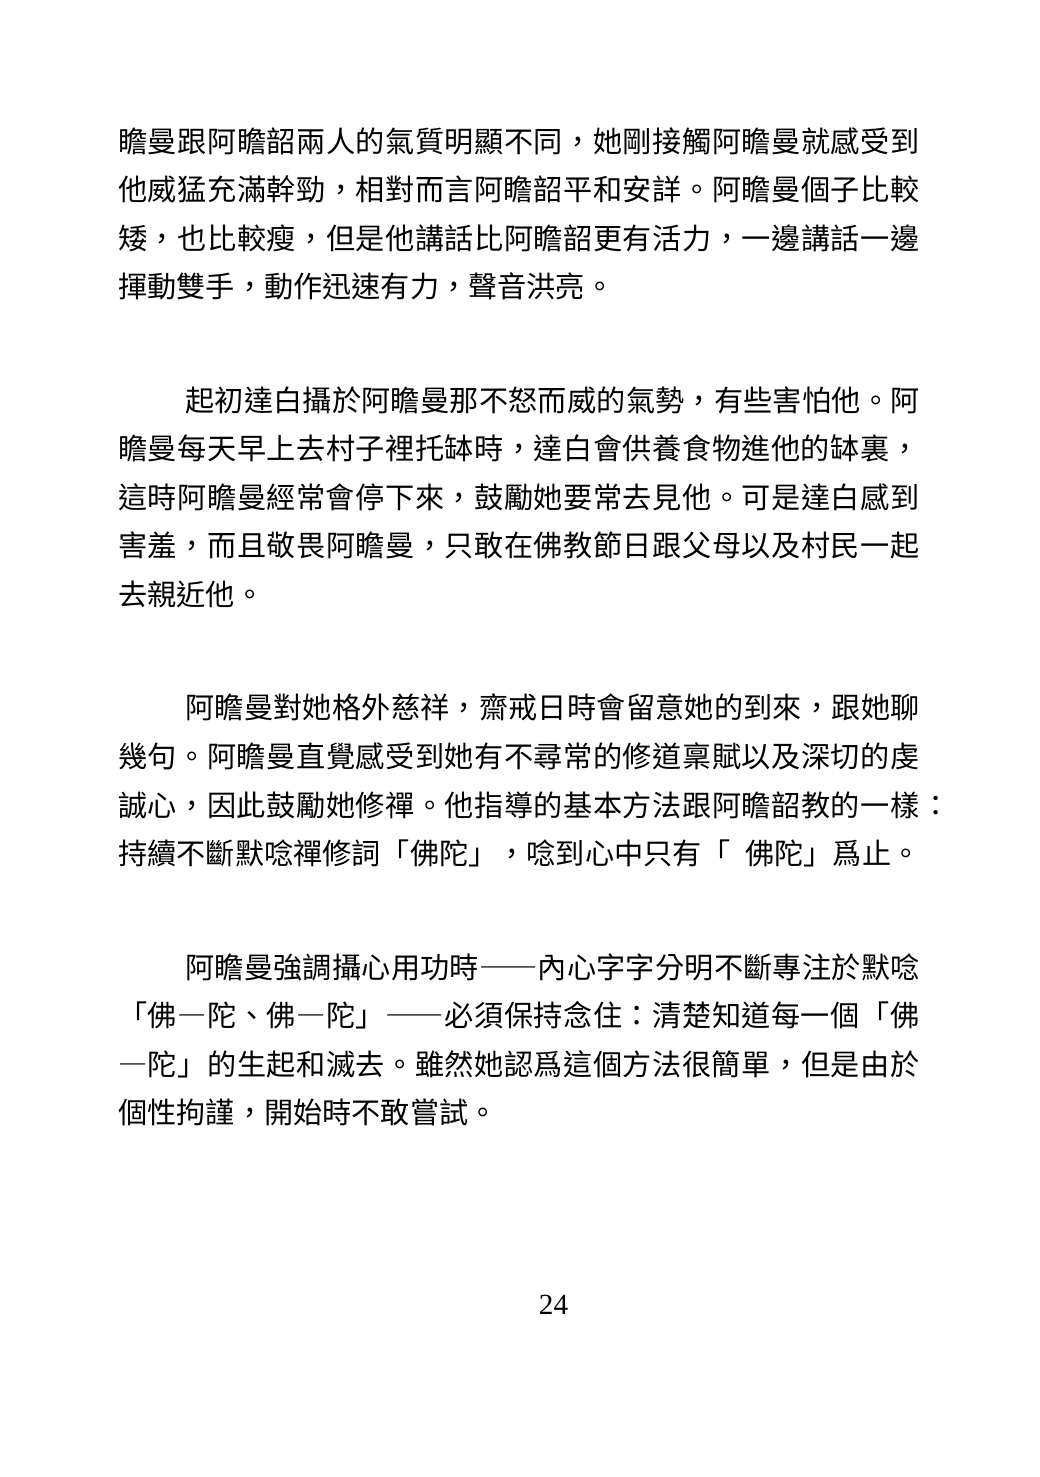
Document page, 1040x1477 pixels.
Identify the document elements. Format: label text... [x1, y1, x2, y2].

text 阿瞻曼對她格外慈祥，齋戒日時會留意她的到來，跟她聊幾句。阿瞻曼直覺感受到她有不尋常的修道稟賦以及深切的虔誠心，因此鼓勵她修禪。他指導的基本方法跟阿瞻韶教的一樣：持續不斷默唸禪修詞「佛陀」，唸到心中只有「 佛陀」爲止。 [118, 685, 921, 873]
text 阿瞻曼強調攝心用功時——內心字字分明不斷專注於默唸「佛—陀、佛—陀」——必須保持念住：清楚知道每一個「佛—陀」的生起和滅去。雖然她認爲這個方法很簡單，但是由於個性拘謹，開始時不敢嘗試。 [118, 944, 921, 1132]
text 起初達白攝於阿瞻曼那不怒而威的氣勢，有些害怕他。阿瞻曼每天早上去村子裡托缽時，達白會供養食物進他的缽裏，這時阿瞻曼經常會停下來，鼓勵她要常去見他。可是達白感到害羞，而且敬畏阿瞻曼，只敢在佛教節日跟父母以及村民一起去親近他。 [118, 377, 921, 614]
text 瞻曼跟阿瞻韶兩人的氣質明顯不同，她剛接觸阿瞻曼就感受到他威猛充滿幹勁，相對而言阿瞻韶平和安詳。阿瞻曼個子比較矮，也比較瘦，但是他講話比阿瞻韶更有活力，一邊講話一邊揮動雙手，動作迅速有力，聲音洪亮。 [118, 118, 921, 306]
